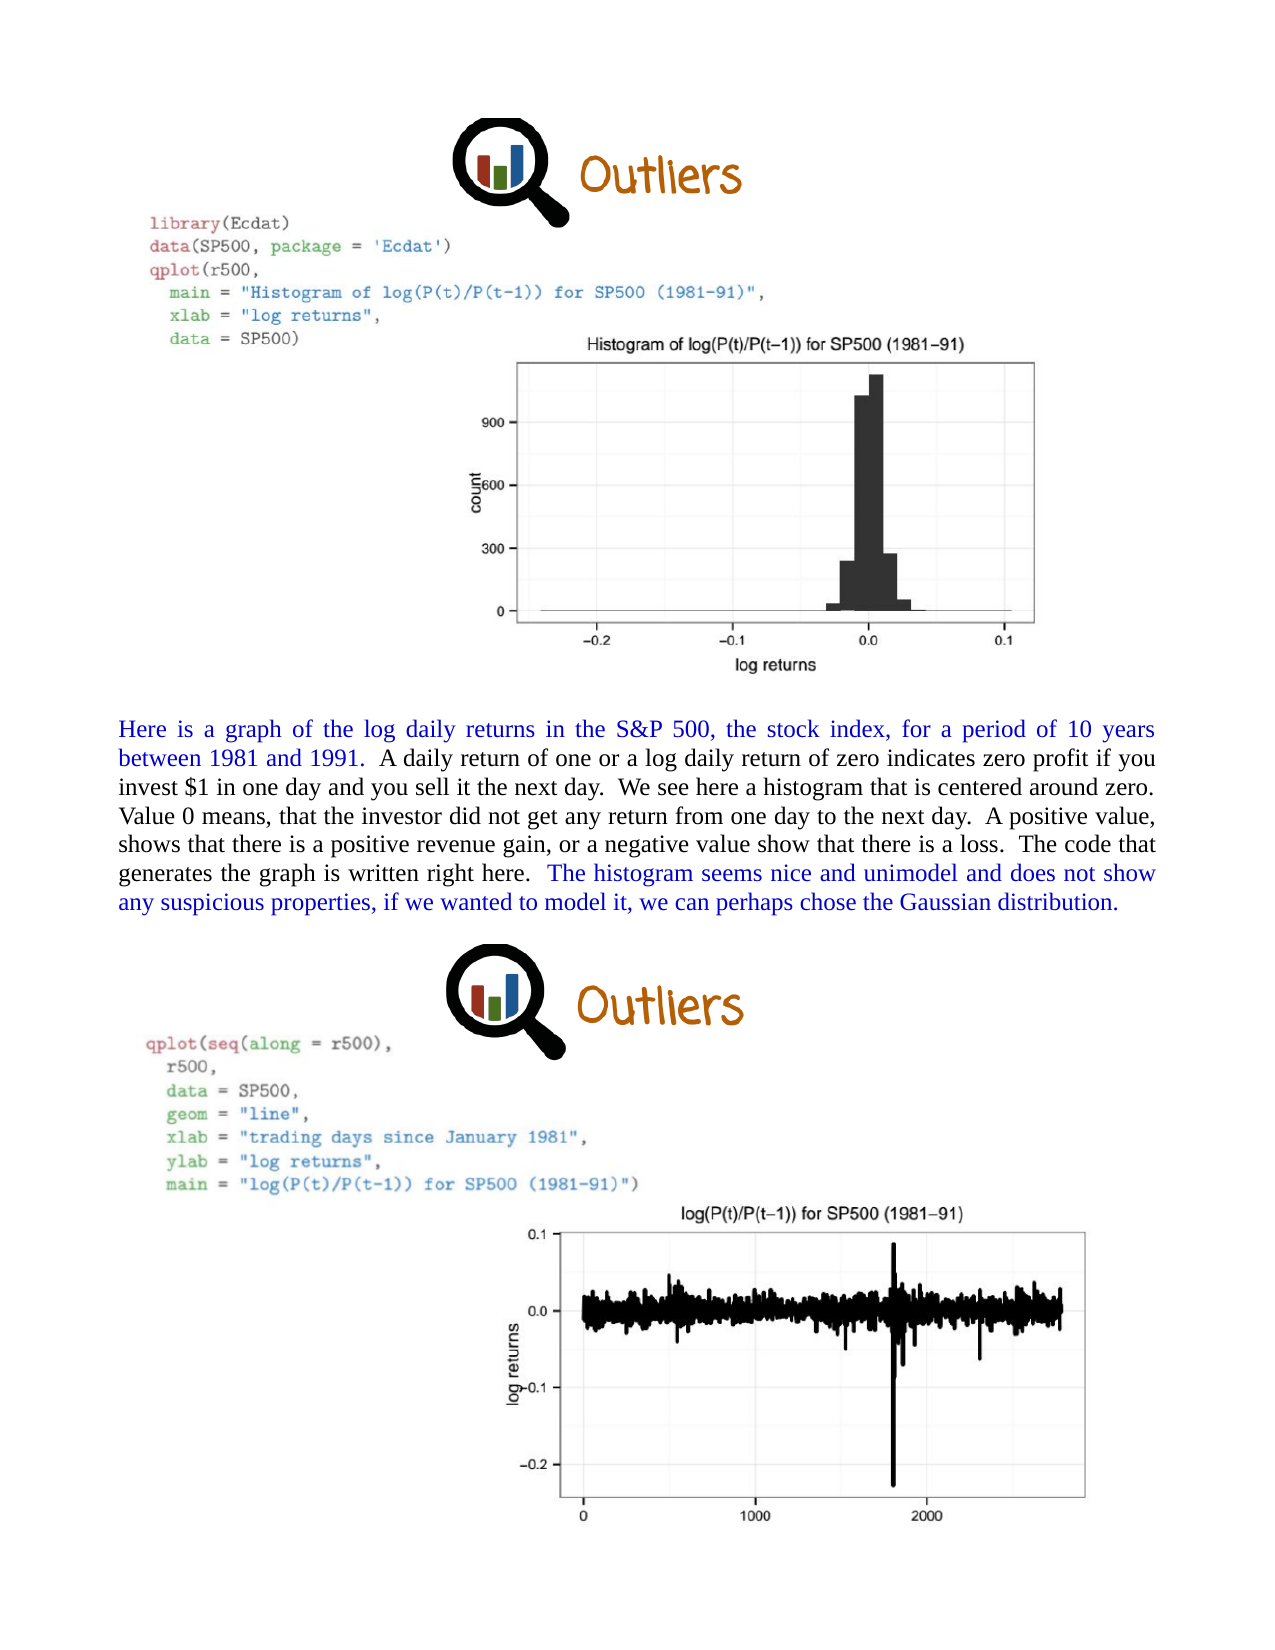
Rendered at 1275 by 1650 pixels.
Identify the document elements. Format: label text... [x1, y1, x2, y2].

picture [118, 944, 1157, 1531]
text Here is a graph of the log daily returns in the S&P 500, the stock index, for a period of 10 years between 1981 and 1991. A daily return of one or a log daily return of zero indicates zero profit if you invest $1 in one day and you sell it the next day. We see here a histogram that is centered around zero. Value 0 means, that the investor did not get any return from one day to the next day. A positive value, shows that there is a positive revenue gain, or a negative value show that there is a loss. The code that generates the graph is written right here. The histogram seems nice and unimodel and does not show any suspicious properties, if we wanted to model it, we can perhaps chose the Gaussian distribution. [118, 714, 1157, 916]
picture [118, 118, 1157, 686]
